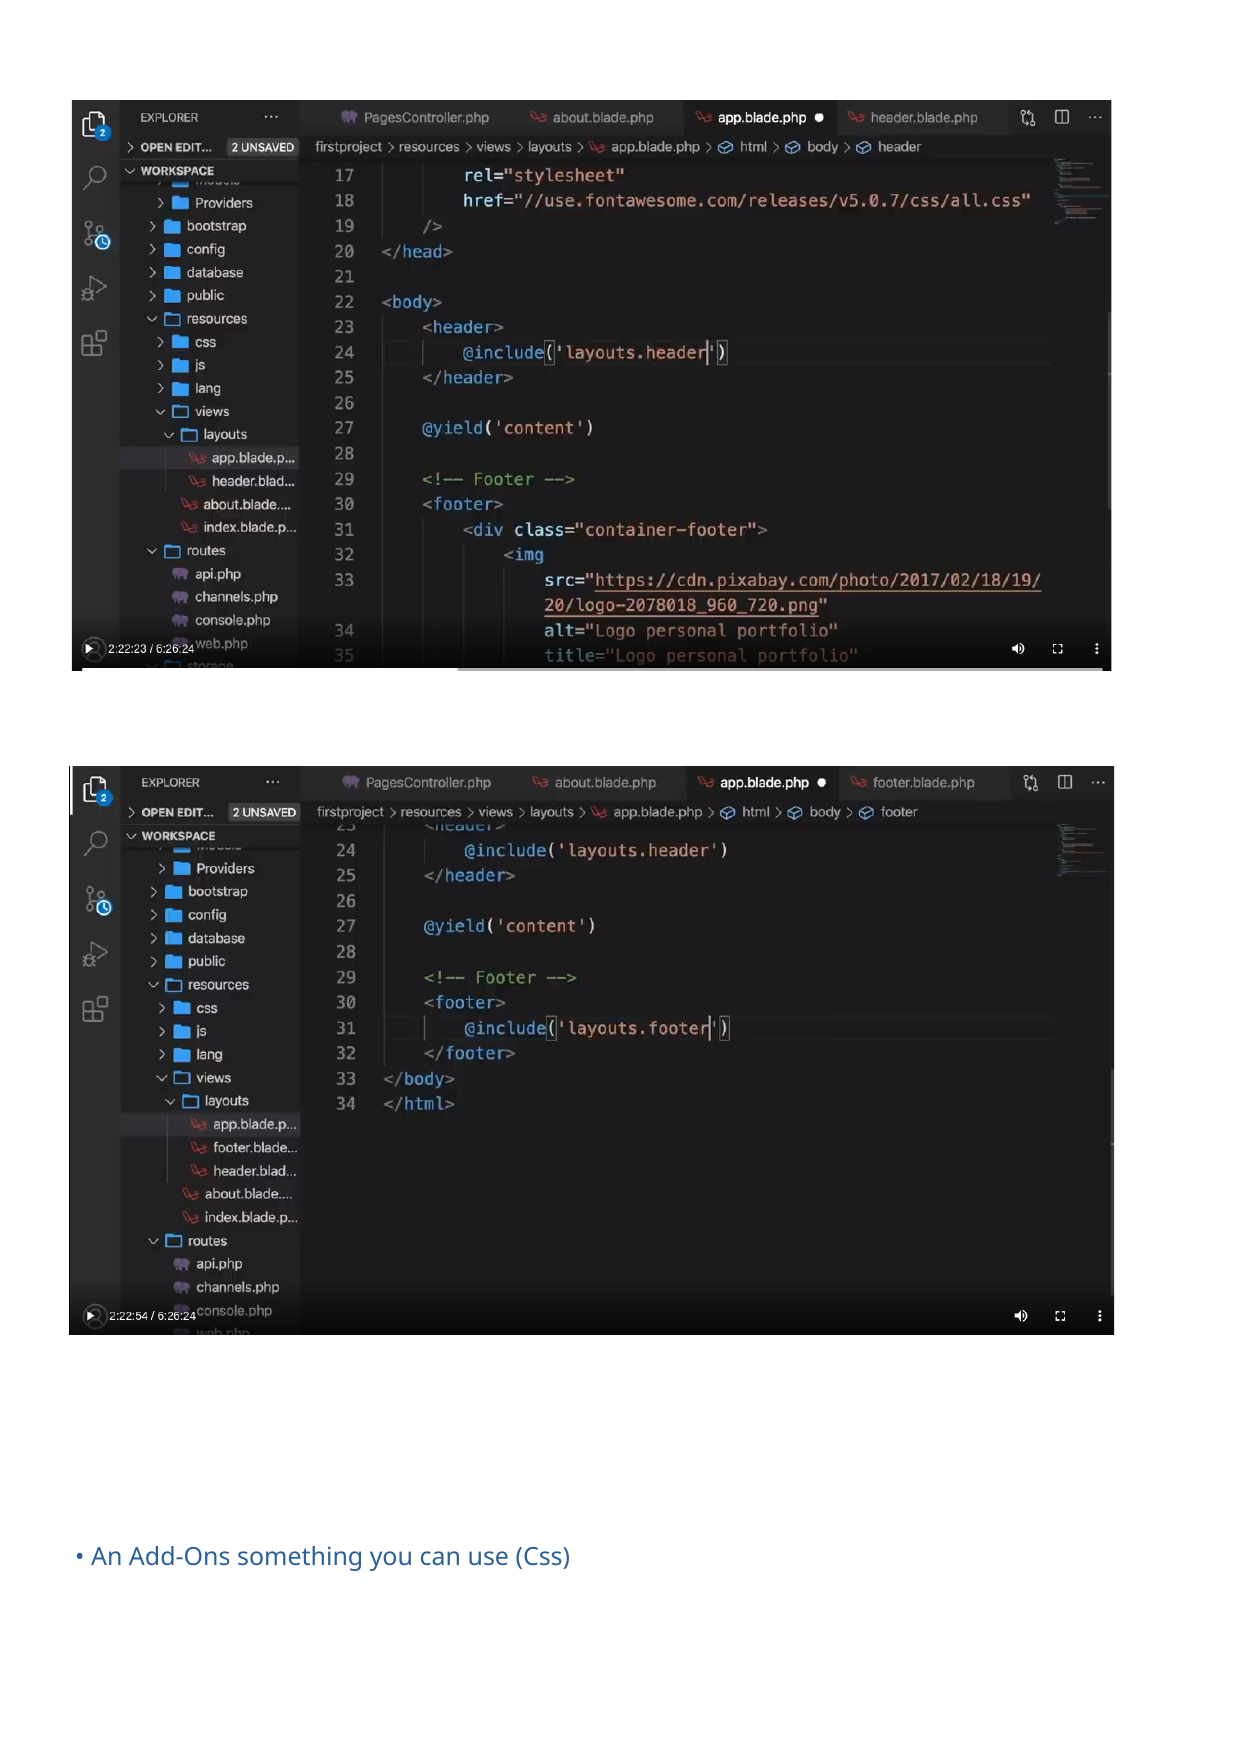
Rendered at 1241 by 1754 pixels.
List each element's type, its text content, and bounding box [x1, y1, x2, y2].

text • An Add-Ons something you can use (Css) [75, 1539, 1165, 1573]
picture [71, 100, 1112, 671]
picture [69, 766, 1115, 1335]
